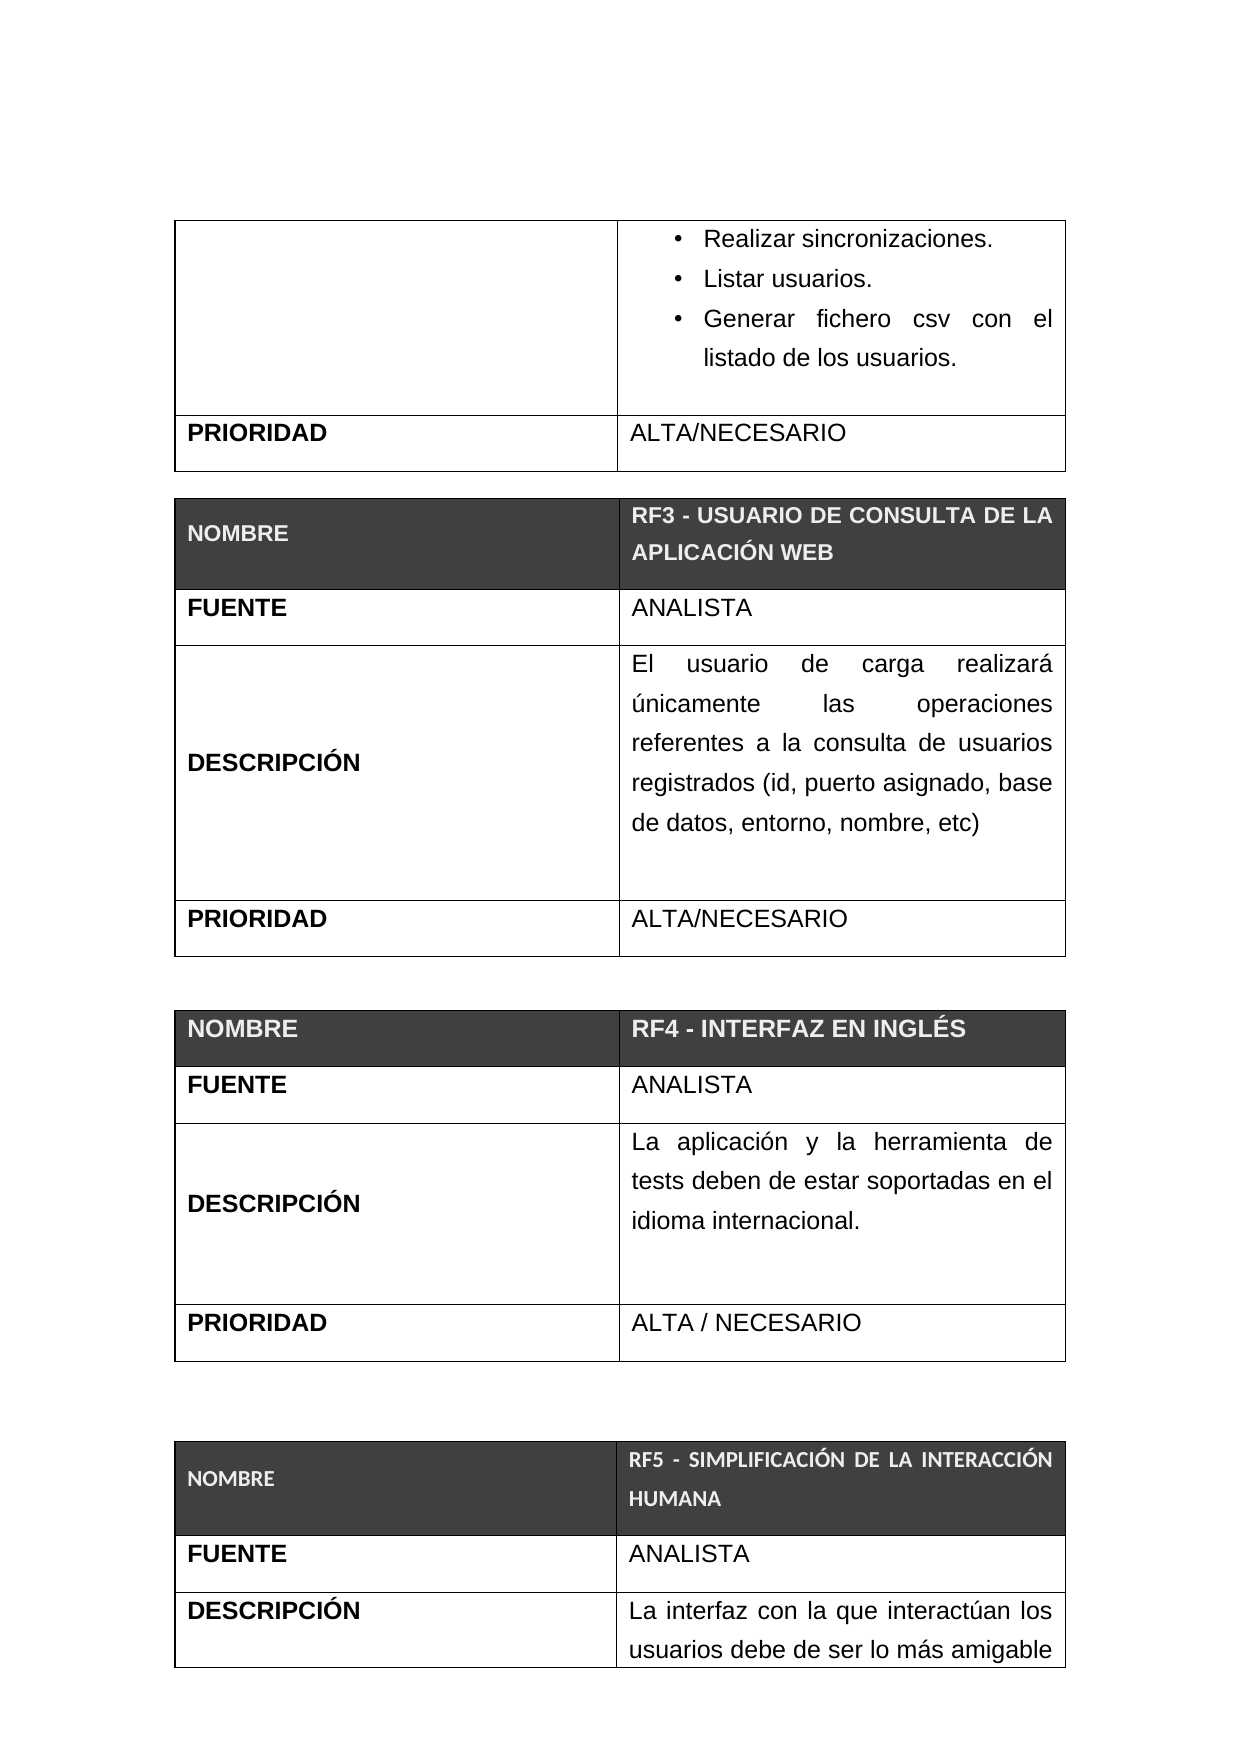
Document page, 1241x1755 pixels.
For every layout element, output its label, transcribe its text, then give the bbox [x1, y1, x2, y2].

table_header NOMBRE [176, 1442, 616, 1535]
table_cell ANALISTA [620, 1067, 1065, 1123]
table_cell La interfaz con la que interactúan los usuarios debe de ser lo más amigable [617, 1593, 1065, 1667]
table_cell DESCRIPCIÓN [176, 1124, 619, 1304]
table_cell [176, 221, 617, 414]
table_cell ANALISTA [617, 1536, 1065, 1592]
table_header NOMBRE [176, 1011, 619, 1066]
table_cell ANALISTA [620, 590, 1065, 645]
table_cell El usuario de carga realizará únicamente las operaciones referentes a la consulta de usuarios registrados (id, puerto asignado, base de datos, entorno, nombre, etc) [620, 646, 1065, 899]
table_cell ALTA / NECESARIO [620, 1305, 1065, 1361]
table_header RF4 - INTERFAZ EN INGLÉS [620, 1011, 1065, 1066]
table_cell FUENTE [176, 1536, 616, 1592]
table_header NOMBRE [176, 499, 619, 589]
table_cell FUENTE [176, 590, 619, 645]
table_cell ALTA/NECESARIO [620, 901, 1065, 956]
table_cell FUENTE [176, 1067, 619, 1123]
table_cell ALTA/NECESARIO [618, 416, 1065, 471]
table_cell El gestor es el responsable de la administración y podrá llevar a cabo todas las acciones posibles. Insertar nuevos usuarios. Modificar usuarios ya existentes. Eliminar usuarios. Migrar usuarios. Asignar puertos. Asignar nombre de usuario en una determinada base de datos. Realizar sincronizaciones. Listar usuarios. Generar fichero csv con el listado de los usuarios. [618, 221, 1065, 414]
table_header RF5 - SIMPLIFICACIÓN DE LA INTERACCIÓN HUMANA [617, 1442, 1065, 1535]
table_cell PRIORIDAD [176, 416, 617, 471]
table_cell DESCRIPCIÓN [176, 646, 619, 899]
table_header RF3 - USUARIO DE CONSULTA DE LA APLICACIÓN WEB [620, 499, 1065, 589]
table_cell PRIORIDAD [176, 901, 619, 956]
table_cell PRIORIDAD [176, 1305, 619, 1361]
table_cell DESCRIPCIÓN [176, 1593, 616, 1667]
table_cell La aplicación y la herramienta de tests deben de estar soportadas en el idioma internacional. [620, 1124, 1065, 1304]
